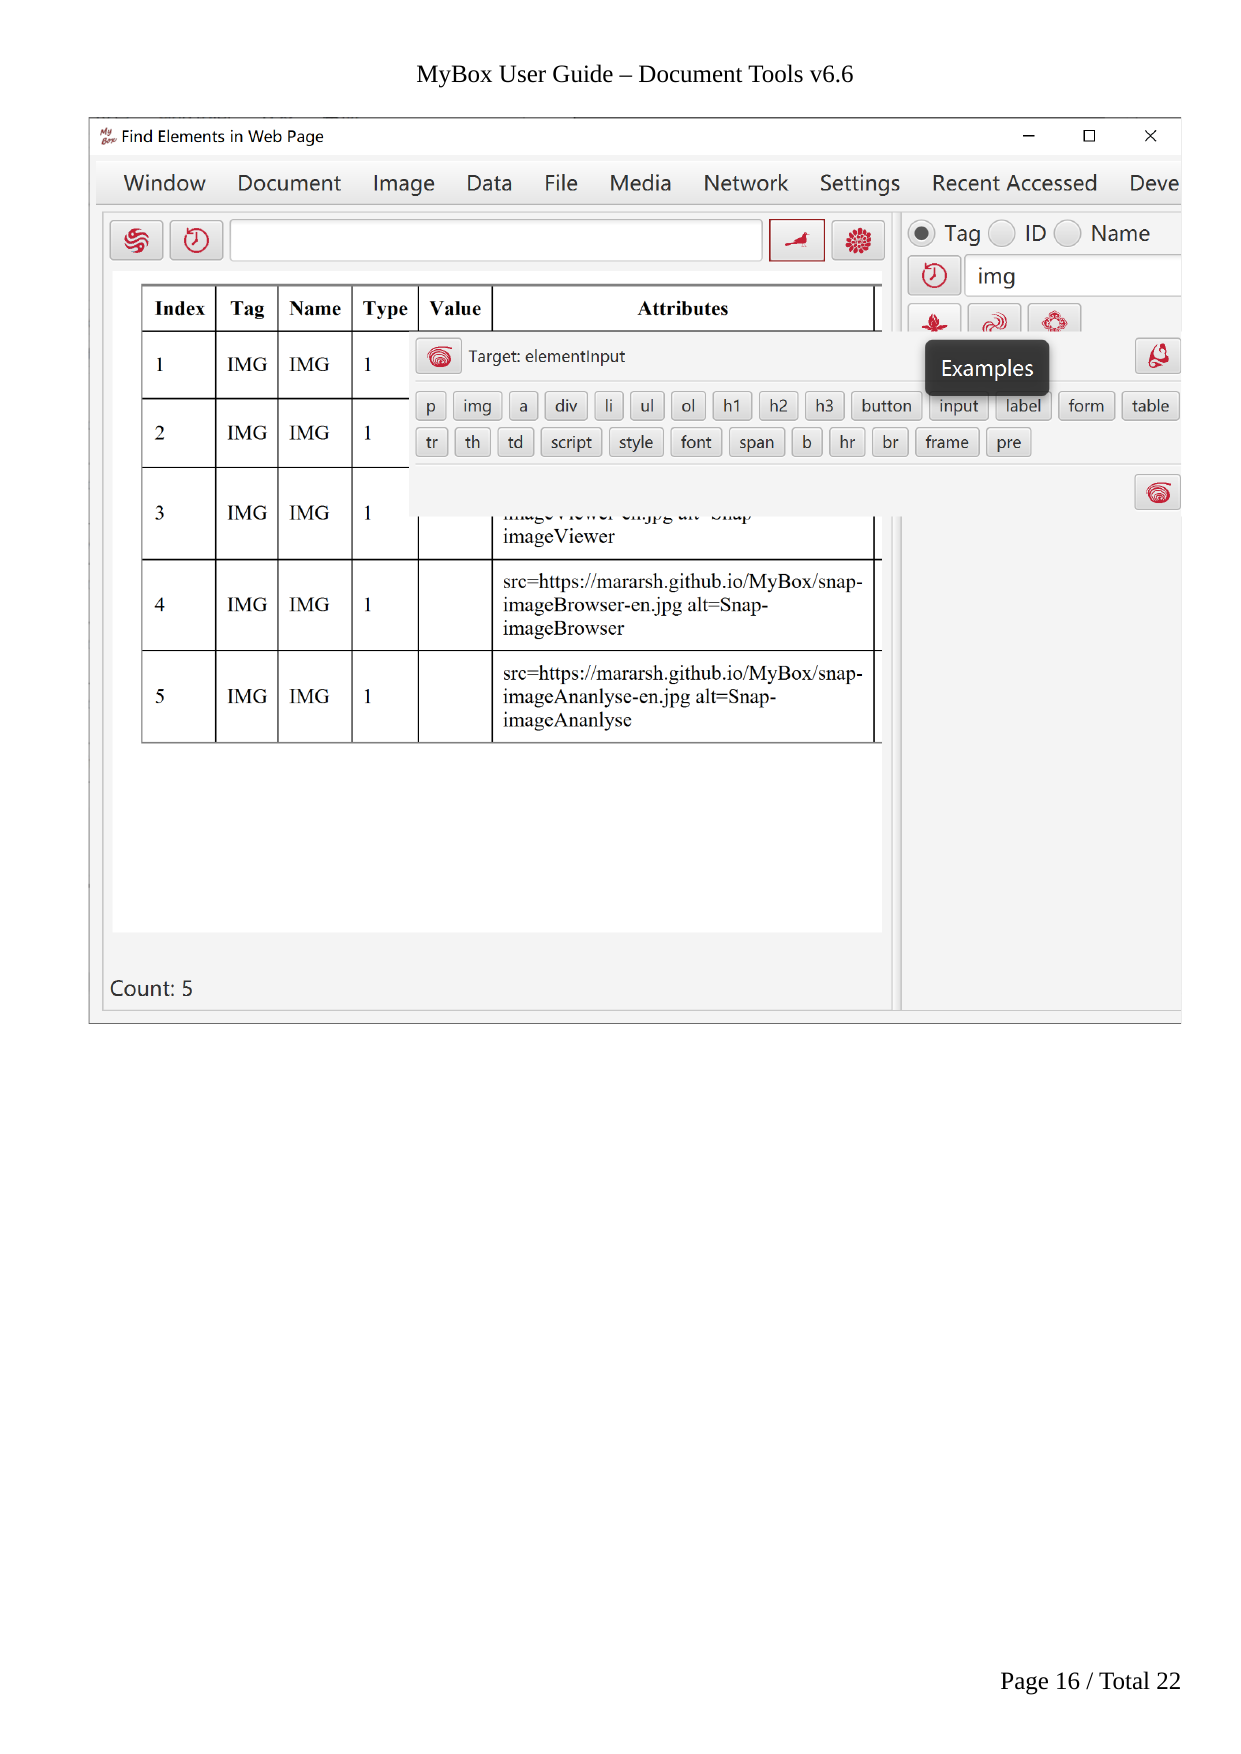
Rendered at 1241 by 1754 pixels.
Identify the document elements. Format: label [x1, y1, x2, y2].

picture [88, 117, 1182, 1024]
